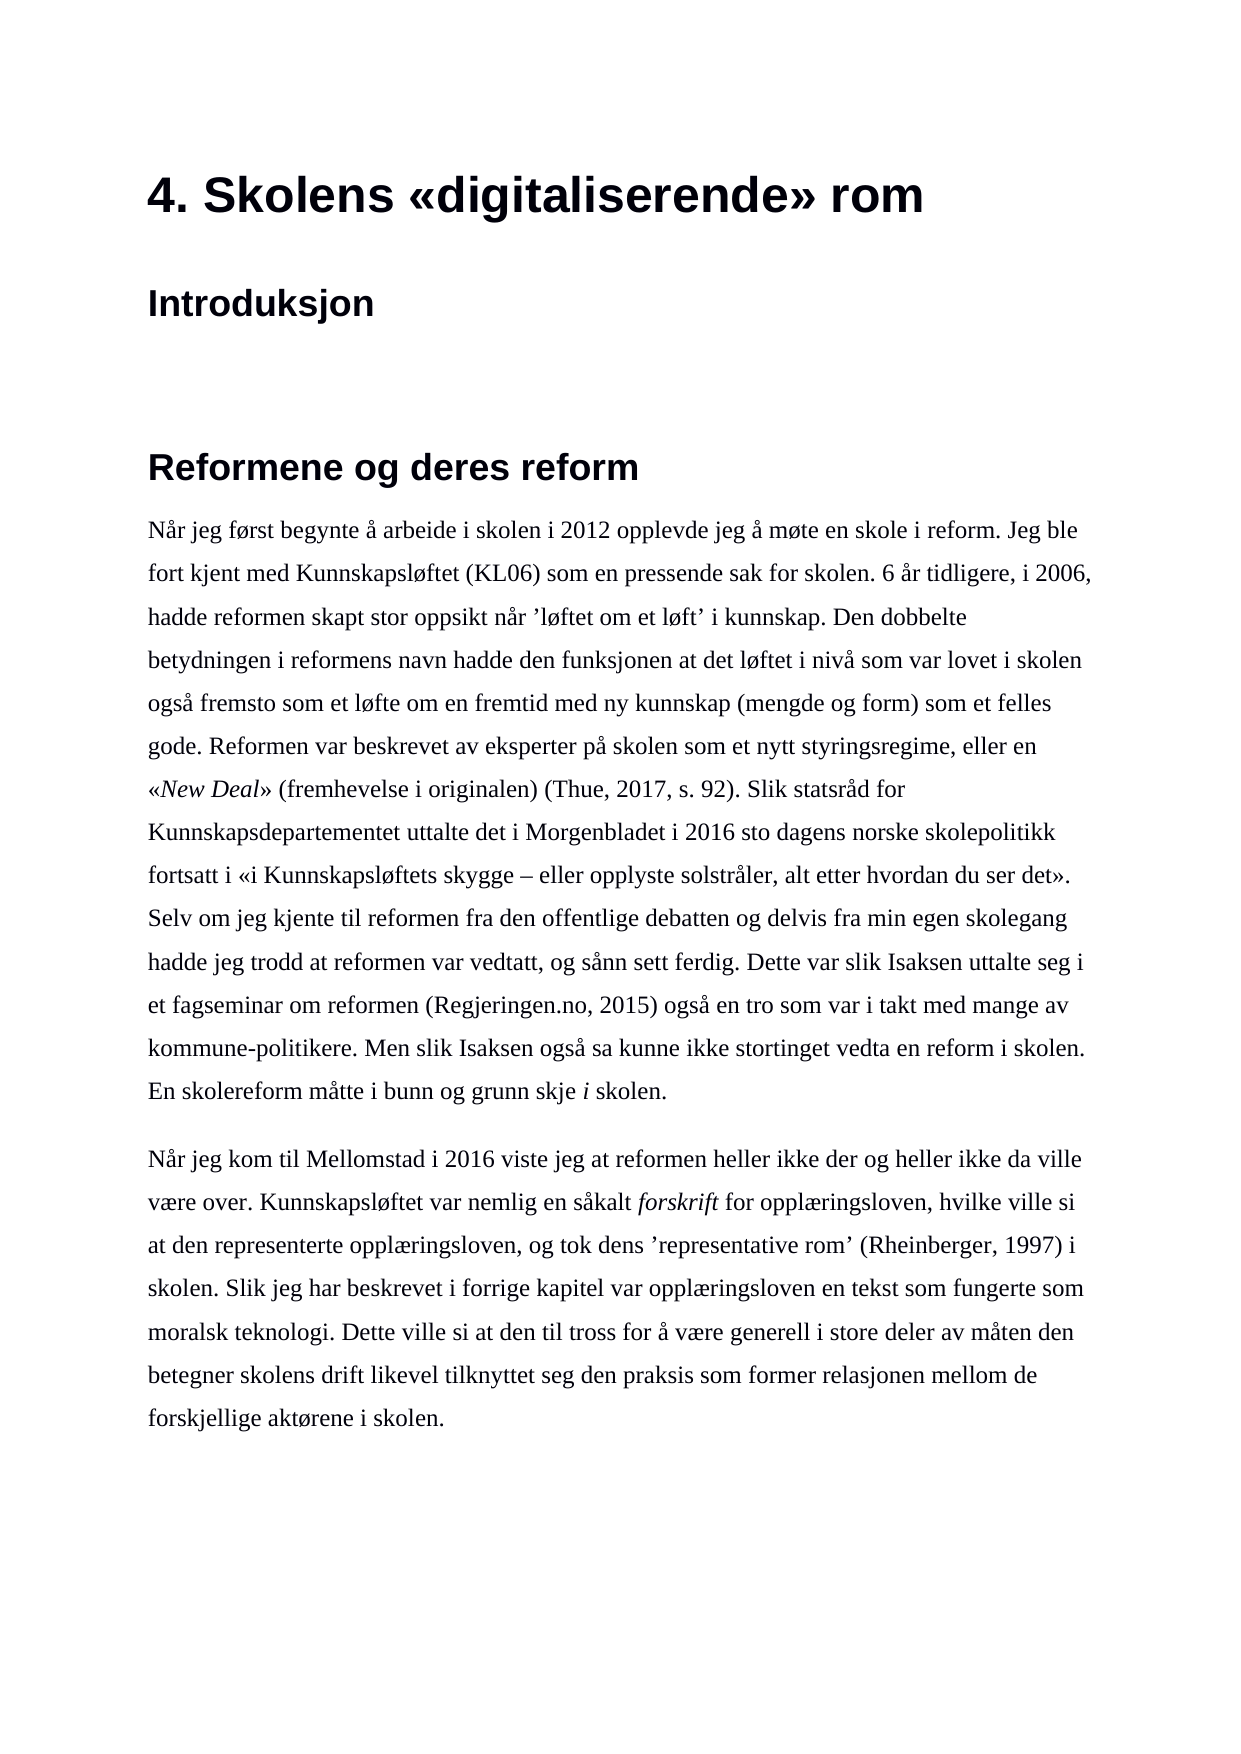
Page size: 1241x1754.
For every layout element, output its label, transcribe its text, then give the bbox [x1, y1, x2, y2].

subtitle Introduksjon [148, 281, 1092, 324]
text Når jeg først begynte å arbeide i skolen i 2012 opplevde jeg å møte en skole i reform. Jeg ble fort kjent med Kunnskapsløftet (KL06) som en pressende sak for skolen. 6 år tidligere, i 2006, hadde reformen skapt stor oppsikt når ’løftet om et løft’ i kunnskap. Den dobbelte betydningen i reformens navn hadde den funksjonen at det løftet i nivå som var lovet i skolen også fremsto som et løfte om en fremtid med ny kunnskap (mengde og form) som et felles gode. Reformen var beskrevet av eksperter på skolen som et nytt styringsregime, eller en «New Deal» (fremhevelse i originalen) (Thue, 2017, s. 92). Slik statsråd for Kunnskapsdepartementet uttalte det i Morgenbladet i 2016 sto dagens norske skolepolitikk fortsatt i «i Kunnskapsløftets skygge – eller opplyste solstråler, alt etter hvordan du ser det». Selv om jeg kjente til reformen fra den offentlige debatten og delvis fra min egen skolegang hadde jeg trodd at reformen var vedtatt, og sånn sett ferdig. Dette var slik Isaksen uttalte seg i et fagseminar om reformen (Regjeringen.no, 2015) også en tro som var i takt med mange av kommune-politikere. Men slik Isaksen også sa kunne ikke stortinget vedta en reform i skolen. En skolereform måtte i bunn og grunn skje i skolen. [148, 515, 1092, 1105]
subtitle 4. Skolens «digitaliserende» rom [148, 165, 1092, 223]
text Når jeg kom til Mellomstad i 2016 viste jeg at reformen heller ikke der og heller ikke da ville være over. Kunnskapsløftet var nemlig en såkalt forskrift for opplæringsloven, hvilke ville si at den representerte opplæringsloven, og tok dens ’representative rom’ (Rheinberger, 1997) i skolen. Slik jeg har beskrevet i forrige kapitel var opplæringsloven en tekst som fungerte som moralsk teknologi. Dette ville si at den til tross for å være generell i store deler av måten den betegner skolens drift likevel tilknyttet seg den praksis som former relasjonen mellom de forskjellige aktørene i skolen. [148, 1144, 1092, 1432]
subtitle Reformene og deres reform [148, 445, 1092, 488]
